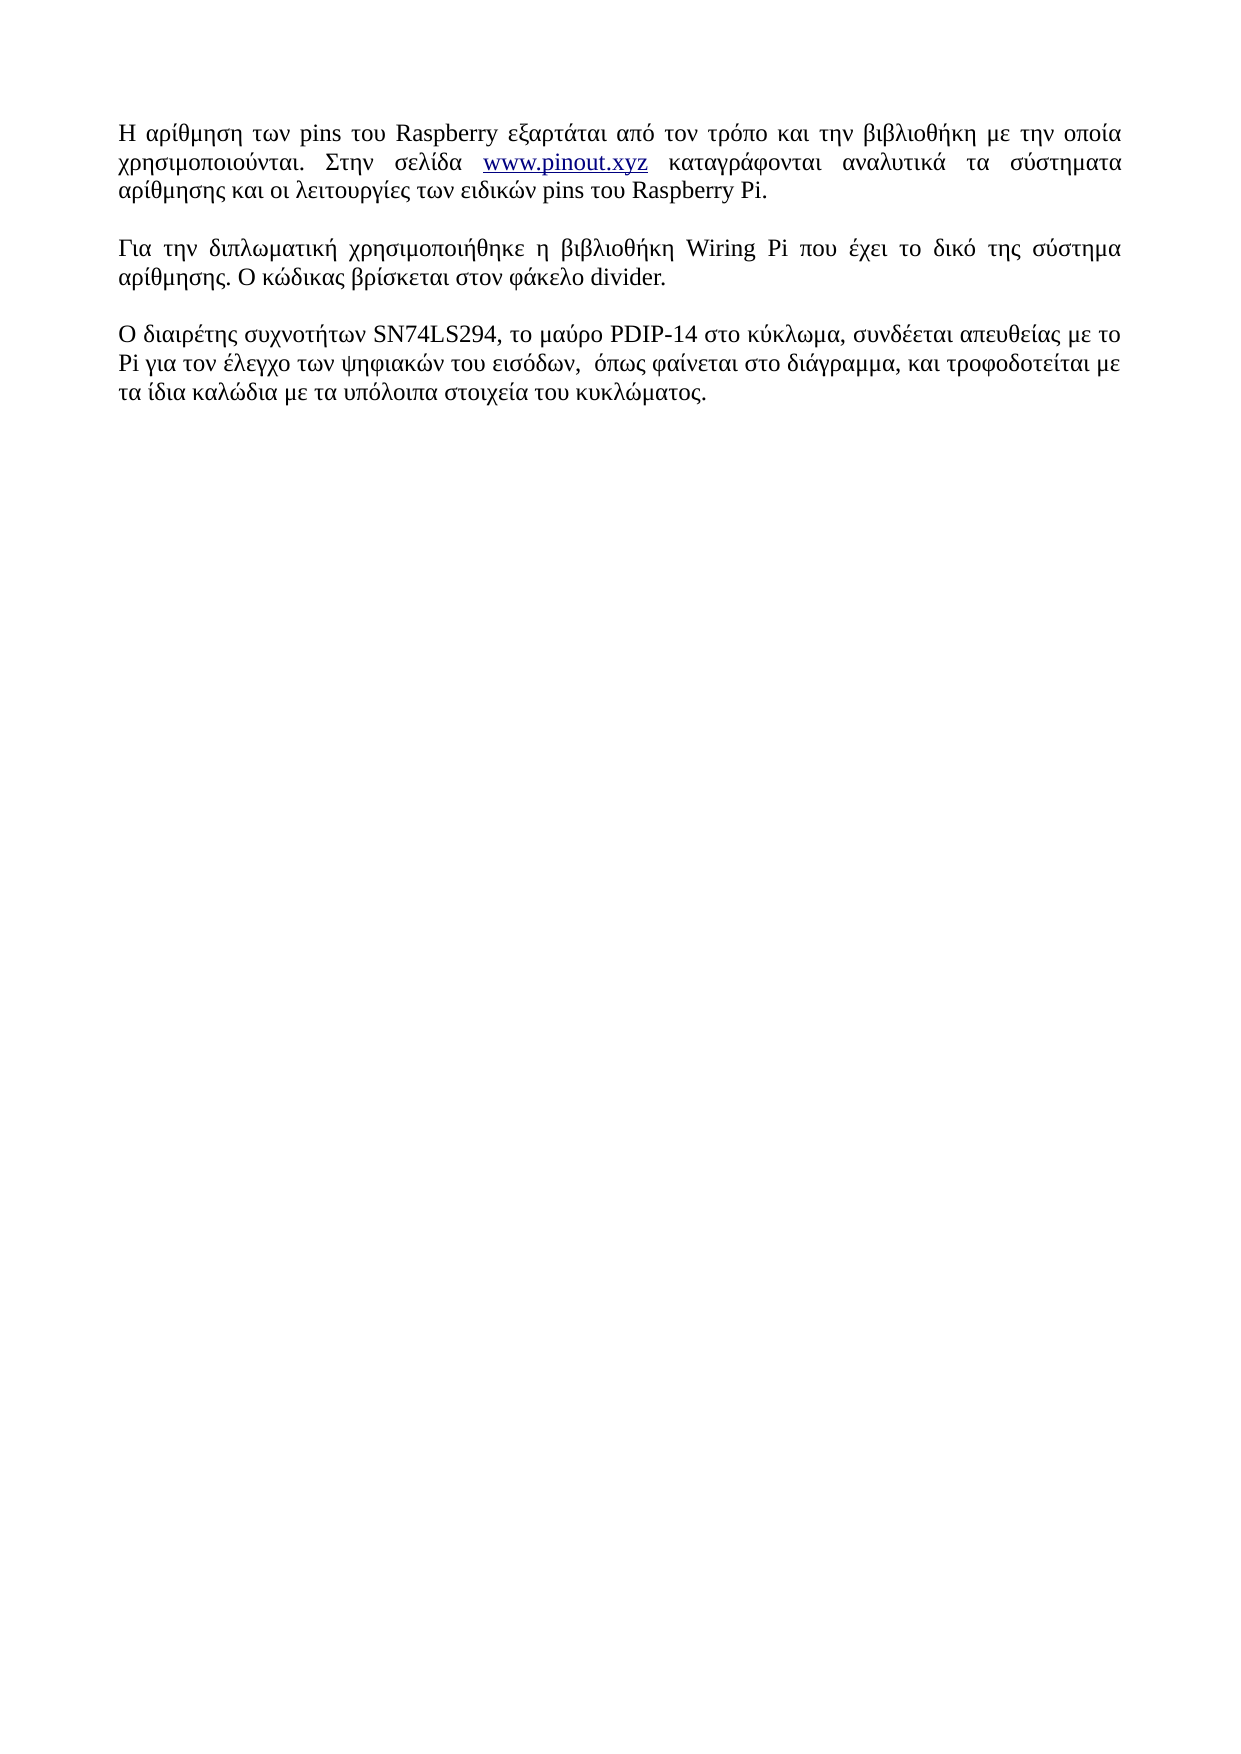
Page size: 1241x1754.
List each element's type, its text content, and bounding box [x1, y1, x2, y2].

text Ο διαιρέτης συχνοτήτων SN74LS294, το μαύρο PDIP-14 στο κύκλωμα, συνδέεται απευθείας με το Pi για τον έλεγχο των ψηφιακών του εισόδων, όπως φαίνεται στο διάγραμμα, και τροφοδοτείται με τα ίδια καλώδια με τα υπόλοιπα στοιχεία του κυκλώματος. [118, 319, 1122, 406]
text Για την διπλωματική χρησιμοποιήθηκε η βιβλιοθήκη Wiring Pi που έχει το δικό της σύστημα αρίθμησης. Ο κώδικας βρίσκεται στον φάκελο divider. [118, 233, 1122, 291]
text Η αρίθμηση των pins του Raspberry εξαρτάται από τον τρόπο και την βιβλιοθήκη με την οποία χρησιμοποιούνται. Στην σελίδα www.pinout.xyz καταγράφονται αναλυτικά τα σύστηματα αρίθμησης και οι λειτουργίες των ειδικών pins του Raspberry Pi. [118, 118, 1122, 204]
